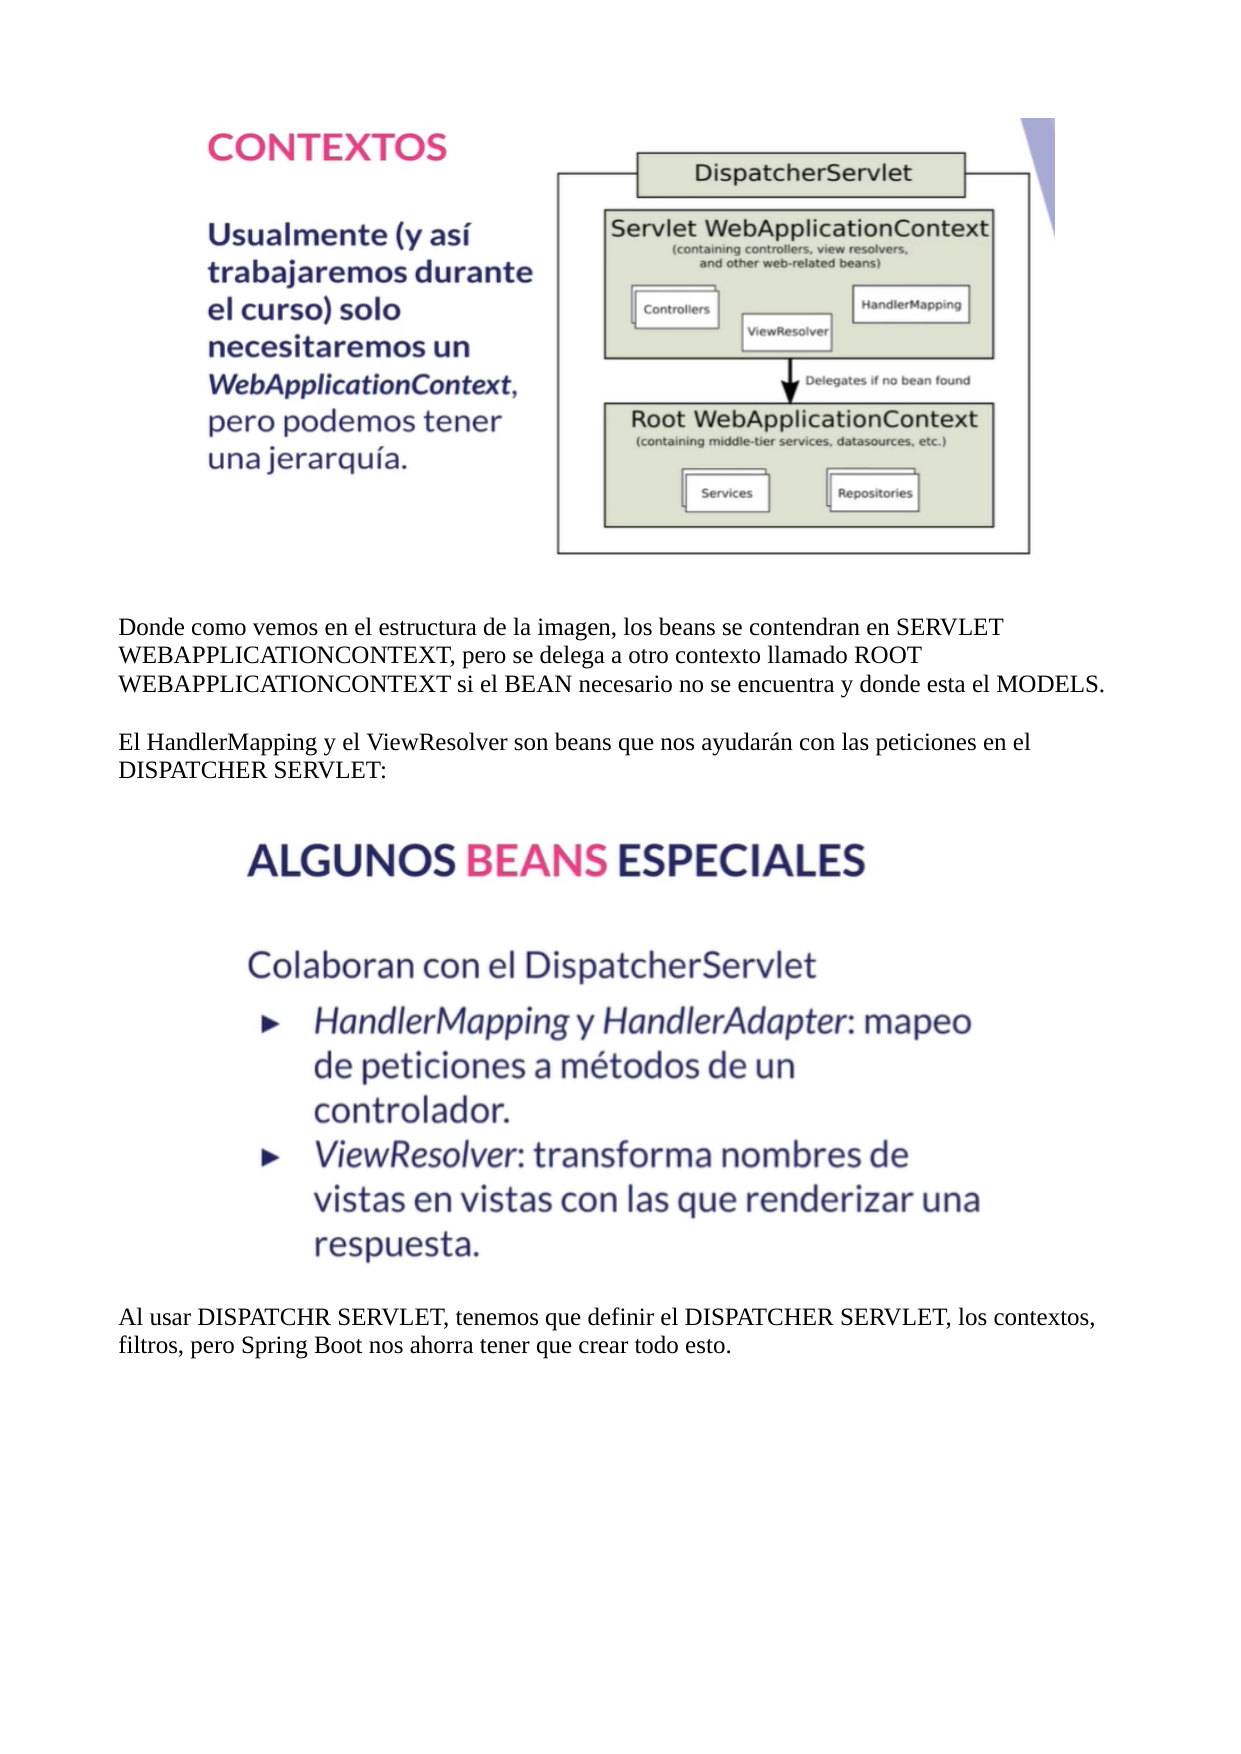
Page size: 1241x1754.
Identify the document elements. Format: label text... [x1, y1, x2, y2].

text Donde como vemos en el estructura de la imagen, los beans se contendran en SERVLET WEBAPPLICATIONCONTEXT, pero se delega a otro contexto llamado ROOT WEBAPPLICATIONCONTEXT si el BEAN necesario no se encuentra y donde esta el MODELS. [118, 612, 1122, 698]
text Al usar DISPATCHR SERVLET, tenemos que definir el DISPATCHER SERVLET, los contextos, filtros, pero Spring Boot nos ahorra tener que crear todo esto. [118, 813, 1122, 1359]
text El HandlerMapping y el ViewResolver son beans que nos ayudarán con las peticiones en el DISPATCHER SERVLET: [118, 727, 1122, 784]
